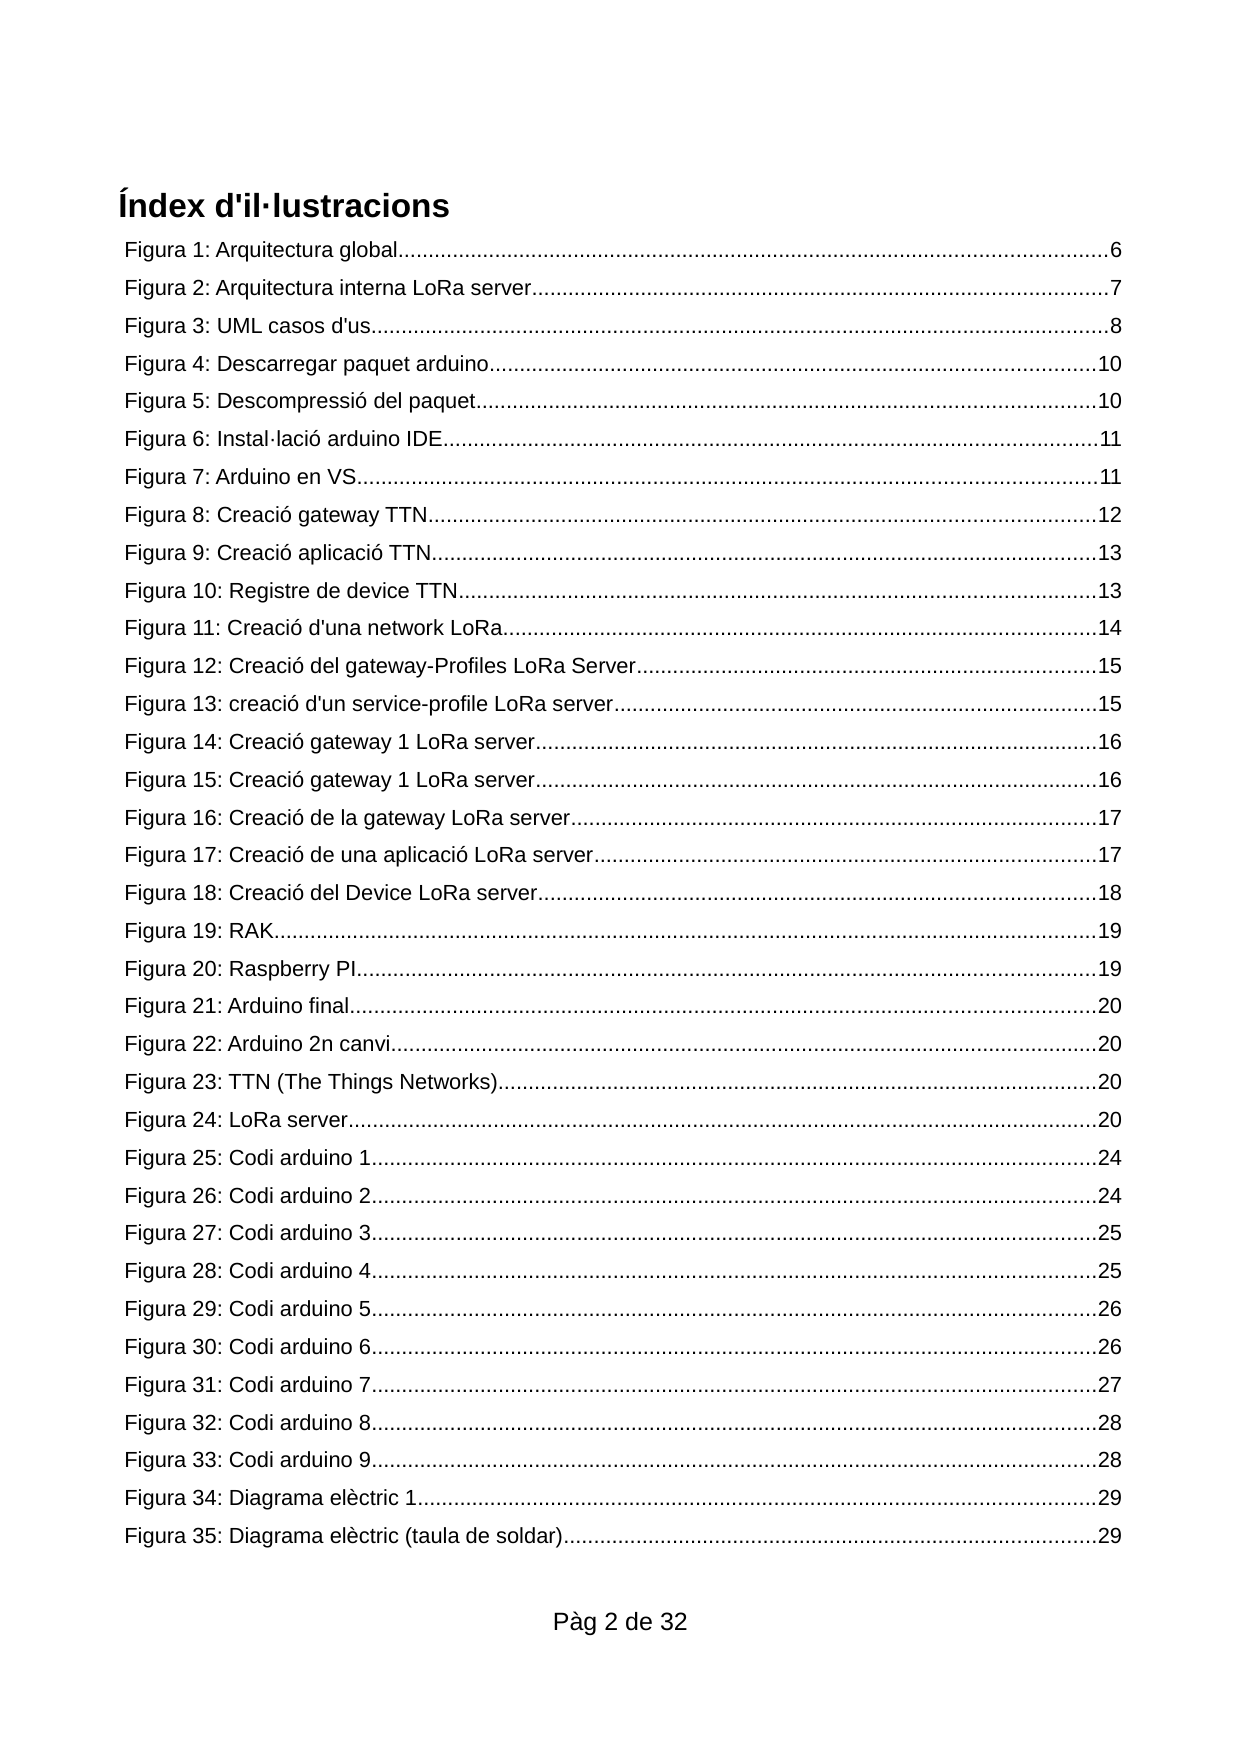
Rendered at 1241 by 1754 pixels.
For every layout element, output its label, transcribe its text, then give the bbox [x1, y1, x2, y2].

text Figura 4: Descarregar paquet arduino 10 [118, 351, 1122, 376]
text Figura 17: Creació de una aplicació LoRa server 17 [118, 842, 1122, 867]
text Figura 33: Codi arduino 9 28 [118, 1447, 1122, 1472]
text Figura 16: Creació de la gateway LoRa server 17 [118, 804, 1122, 829]
text Figura 23: TTN (The Things Networks) 20 [118, 1069, 1122, 1094]
text Figura 8: Creació gateway TTN 12 [118, 502, 1122, 527]
text Figura 27: Codi arduino 3 25 [118, 1220, 1122, 1246]
subtitle Índex d'il·lustracions [118, 186, 1122, 225]
text Figura 21: Arduino final 20 [118, 993, 1122, 1019]
text Figura 30: Codi arduino 6 26 [118, 1334, 1122, 1359]
text Figura 13: creació d'un service-profile LoRa server 15 [118, 691, 1122, 716]
text Figura 3: UML casos d'us 8 [118, 313, 1122, 338]
text Figura 18: Creació del Device LoRa server 18 [118, 880, 1122, 905]
text Figura 11: Creació d'una network LoRa 14 [118, 615, 1122, 641]
text Figura 20: Raspberry PI 19 [118, 956, 1122, 981]
text Figura 28: Codi arduino 4 25 [118, 1258, 1122, 1283]
text Figura 15: Creació gateway 1 LoRa server 16 [118, 767, 1122, 792]
text Figura 2: Arquitectura interna LoRa server 7 [118, 275, 1122, 300]
text Figura 5: Descompressió del paquet 10 [118, 388, 1122, 414]
text Figura 12: Creació del gateway-Profiles LoRa Server 15 [118, 653, 1122, 678]
text Figura 32: Codi arduino 8 28 [118, 1409, 1122, 1434]
text Figura 25: Codi arduino 1 24 [118, 1145, 1122, 1170]
text Figura 31: Codi arduino 7 27 [118, 1372, 1122, 1397]
text Figura 14: Creació gateway 1 LoRa server 16 [118, 729, 1122, 754]
text Figura 7: Arduino en VS 11 [118, 464, 1122, 489]
text Figura 10: Registre de device TTN 13 [118, 577, 1122, 603]
text Figura 1: Arquitectura global 6 [118, 237, 1122, 262]
text Figura 24: LoRa server 20 [118, 1107, 1122, 1132]
text Figura 6: Instal·lació arduino IDE 11 [118, 426, 1122, 451]
text Figura 22: Arduino 2n canvi 20 [118, 1031, 1122, 1056]
text Figura 34: Diagrama elèctric 1 29 [118, 1485, 1122, 1510]
text Figura 26: Codi arduino 2 24 [118, 1182, 1122, 1208]
text Figura 29: Codi arduino 5 26 [118, 1296, 1122, 1321]
text Figura 19: RAK 19 [118, 918, 1122, 943]
text Figura 35: Diagrama elèctric (taula de soldar) 29 [118, 1523, 1122, 1548]
text Figura 9: Creació aplicació TTN 13 [118, 540, 1122, 565]
